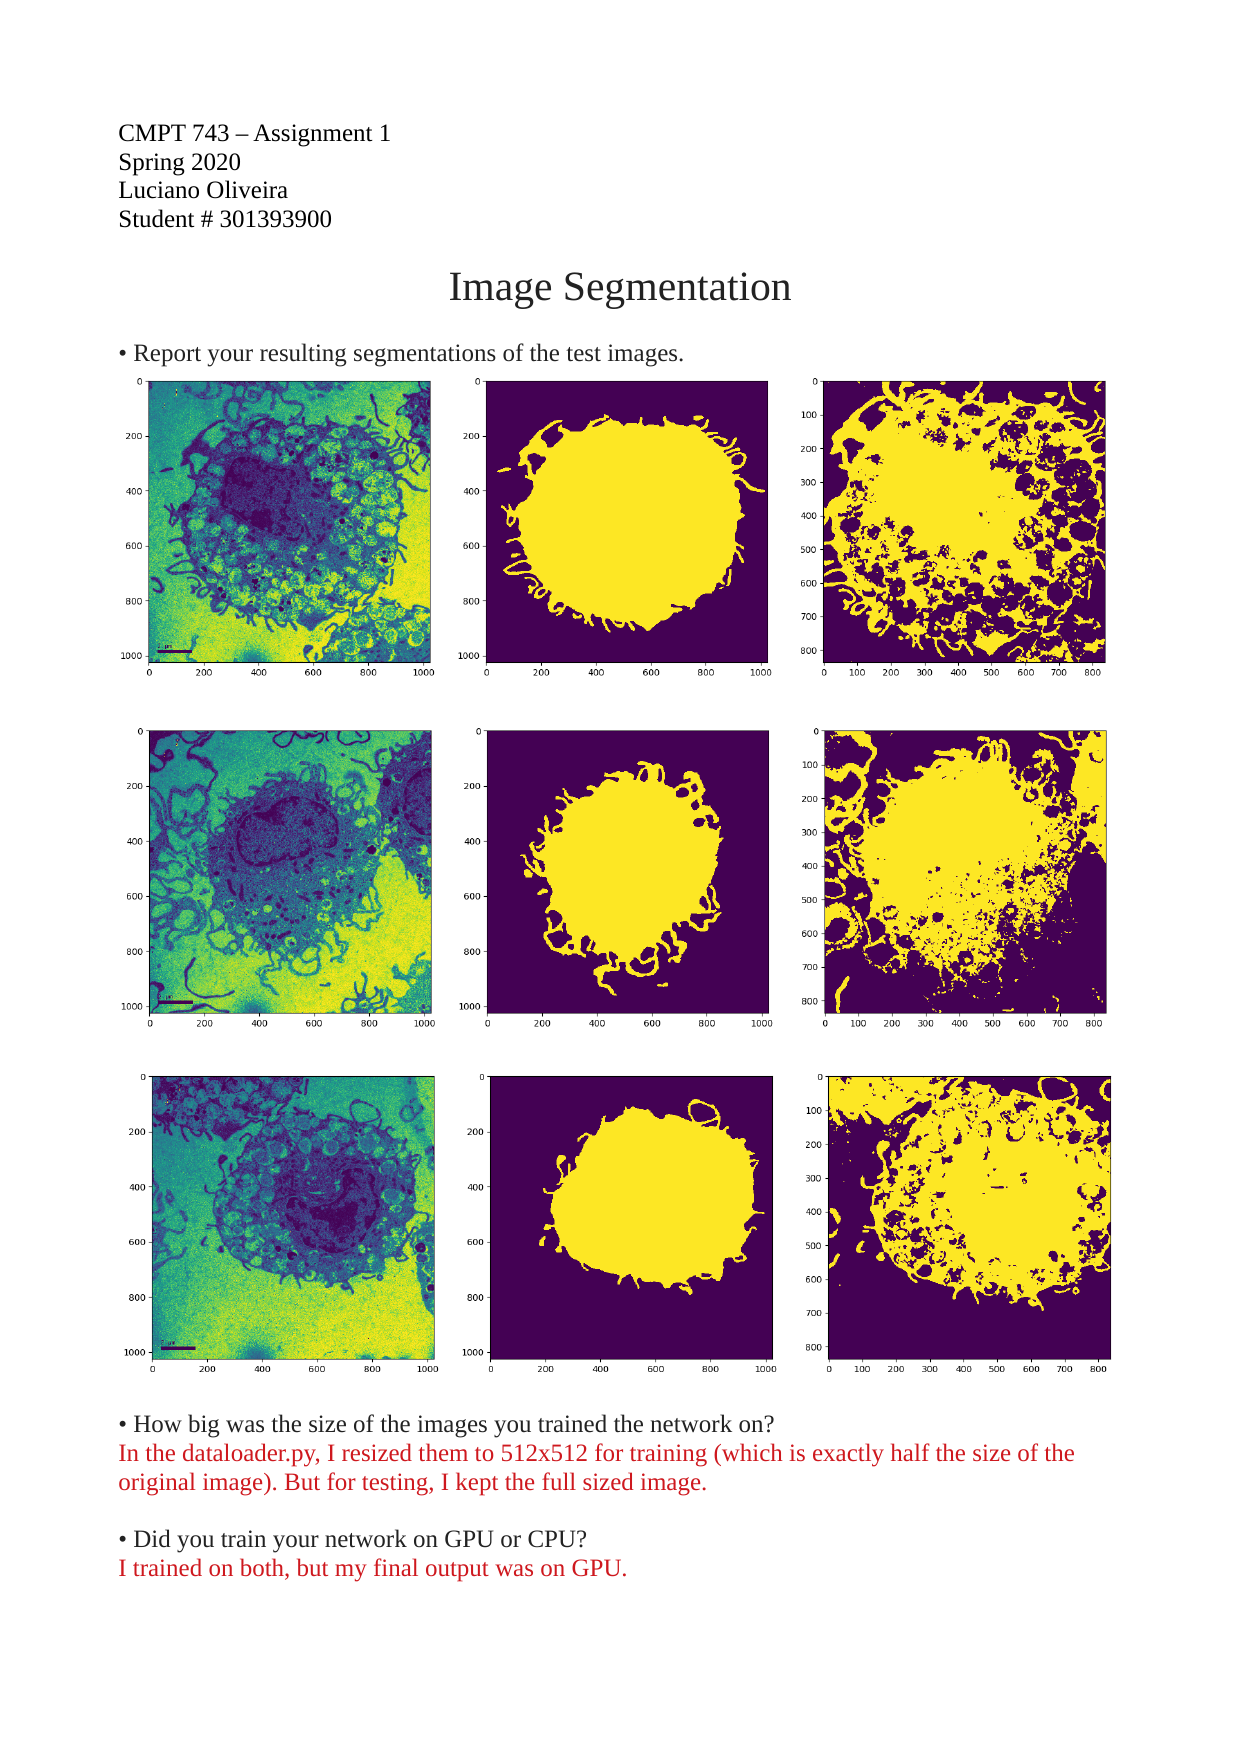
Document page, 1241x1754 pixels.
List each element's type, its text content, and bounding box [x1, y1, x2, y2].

text In the dataloader.py, I resized them to 512x512 for training (which is exactly half the size of the original image). But for testing, I kept the full sized image. [118, 1438, 1122, 1496]
text Student # 301393900 [118, 204, 1122, 233]
picture [118, 720, 1123, 1037]
text Spring 2020 [118, 147, 1122, 176]
text • Report your resulting segmentations of the test images. [118, 338, 1122, 367]
text CMPT 743 – Assignment 1 [118, 118, 1122, 147]
picture [118, 367, 1123, 692]
text Image Segmentation [118, 262, 1122, 310]
text • How big was the size of the images you trained the network on? [118, 1409, 1122, 1438]
picture [118, 1065, 1123, 1381]
text • Did you train your network on GPU or CPU? [118, 1524, 1122, 1553]
text I trained on both, but my final output was on GPU. [118, 1553, 1122, 1582]
text Luciano Oliveira [118, 176, 1122, 204]
